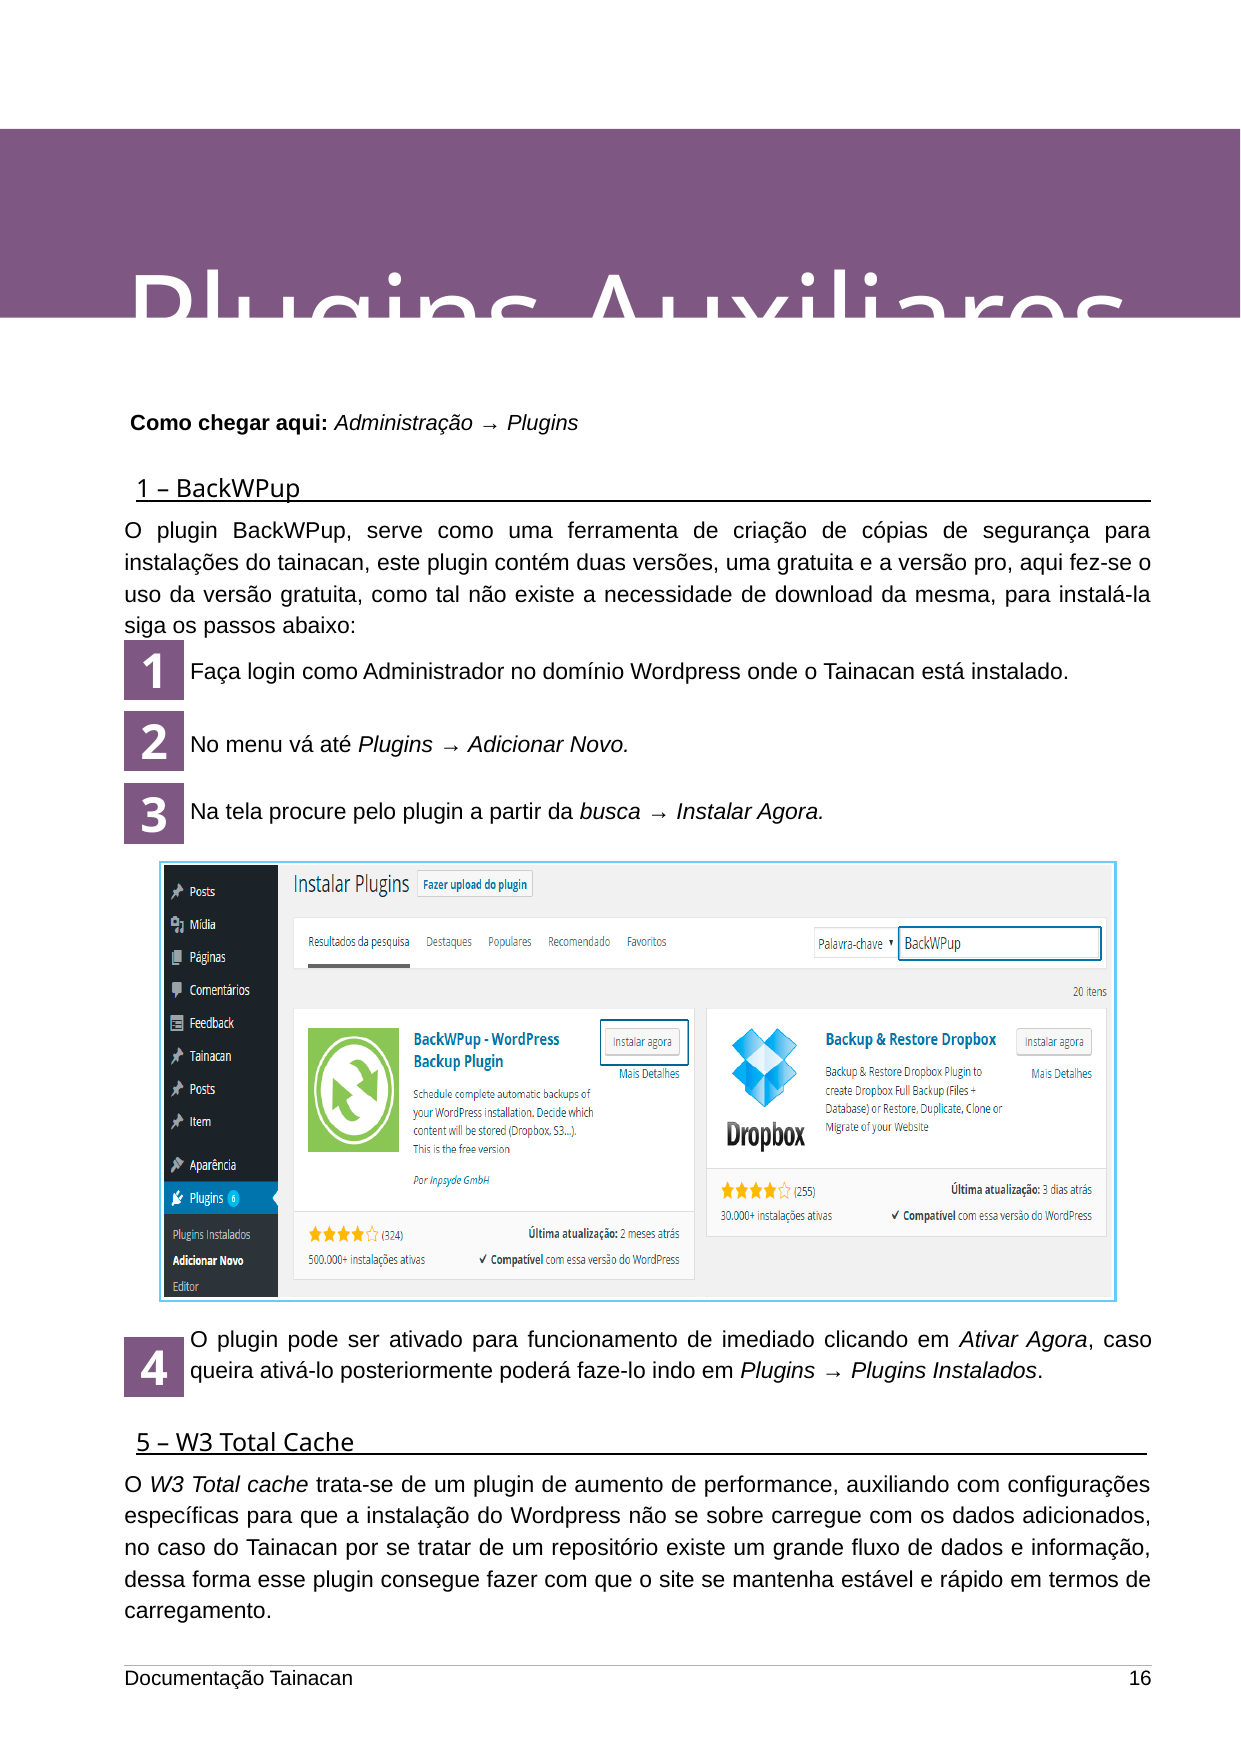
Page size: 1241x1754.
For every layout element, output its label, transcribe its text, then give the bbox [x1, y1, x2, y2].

text Faça login como Administrador no domínio Wordpress onde o Tainacan está instalado. [184, 658, 1152, 684]
text No menu vá até Plugins → Adicionar Novo. [184, 731, 1152, 757]
text O W3 Total cache trata-se de um plugin de aumento de performance, auxiliando com configurações específicas para que a instalação do Wordpress não se sobre carregue com os dados adicionados, no caso do Tainacan por se tratar de um repositório existe um grande fluxo de dados e informação, dessa forma esse plugin consegue fazer com que o site se mantenha estável e rápido em termos de carregamento. [124, 1471, 1152, 1623]
text Como chegar aqui: Administração → Plugins [130, 410, 1152, 435]
subtitle 5 – W3 Total Cache [136, 1424, 1152, 1458]
text O plugin pode ser ativado para funcionamento de imediado clicando em Ativar Agora, caso queira ativá-lo posteriormente poderá faze-lo indo em Plugins → Plugins Instalados. [130, 844, 1152, 1384]
picture [195, 1193, 200, 1202]
picture [173, 1192, 179, 1204]
subtitle 1 – BackWPup [136, 471, 1152, 505]
text Na tela procure pelo plugin a partir da busca → Instalar Agora. [184, 798, 1152, 824]
subtitle Plugins Auxiliares [124, 318, 1152, 398]
picture [164, 865, 1112, 1297]
text O plugin BackWPup, serve como uma ferramenta de criação de cópias de segurança para instalações do tainacan, este plugin contém duas versões, uma gratuita e a versão pro, aqui fez-se o uso da versão gratuita, como tal não existe a necessidade de download da mesma, para instalá-la siga os passos abaixo: [124, 517, 1152, 638]
